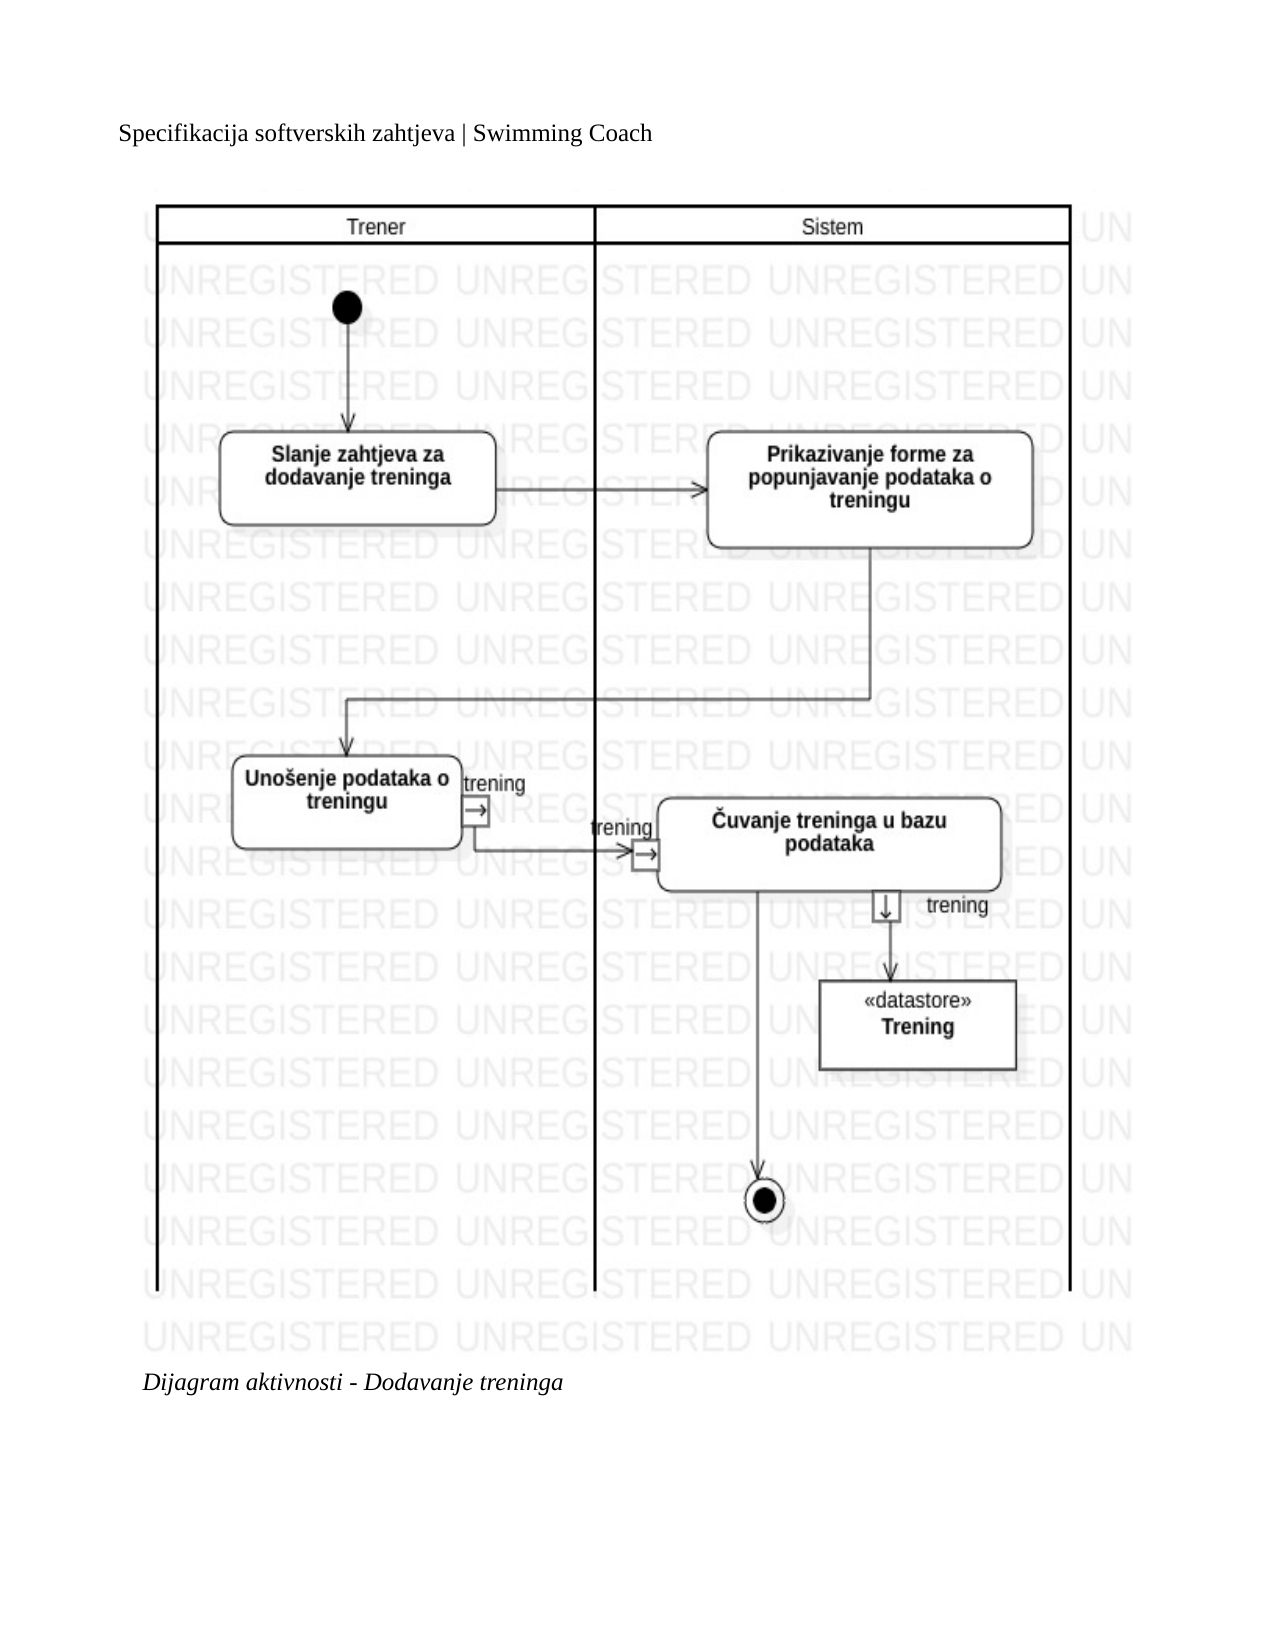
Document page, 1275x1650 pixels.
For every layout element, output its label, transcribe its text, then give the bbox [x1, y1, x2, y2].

text Dijagram aktivnosti - Dodavanje treninga [142, 1362, 1133, 1396]
picture [142, 189, 1133, 1362]
